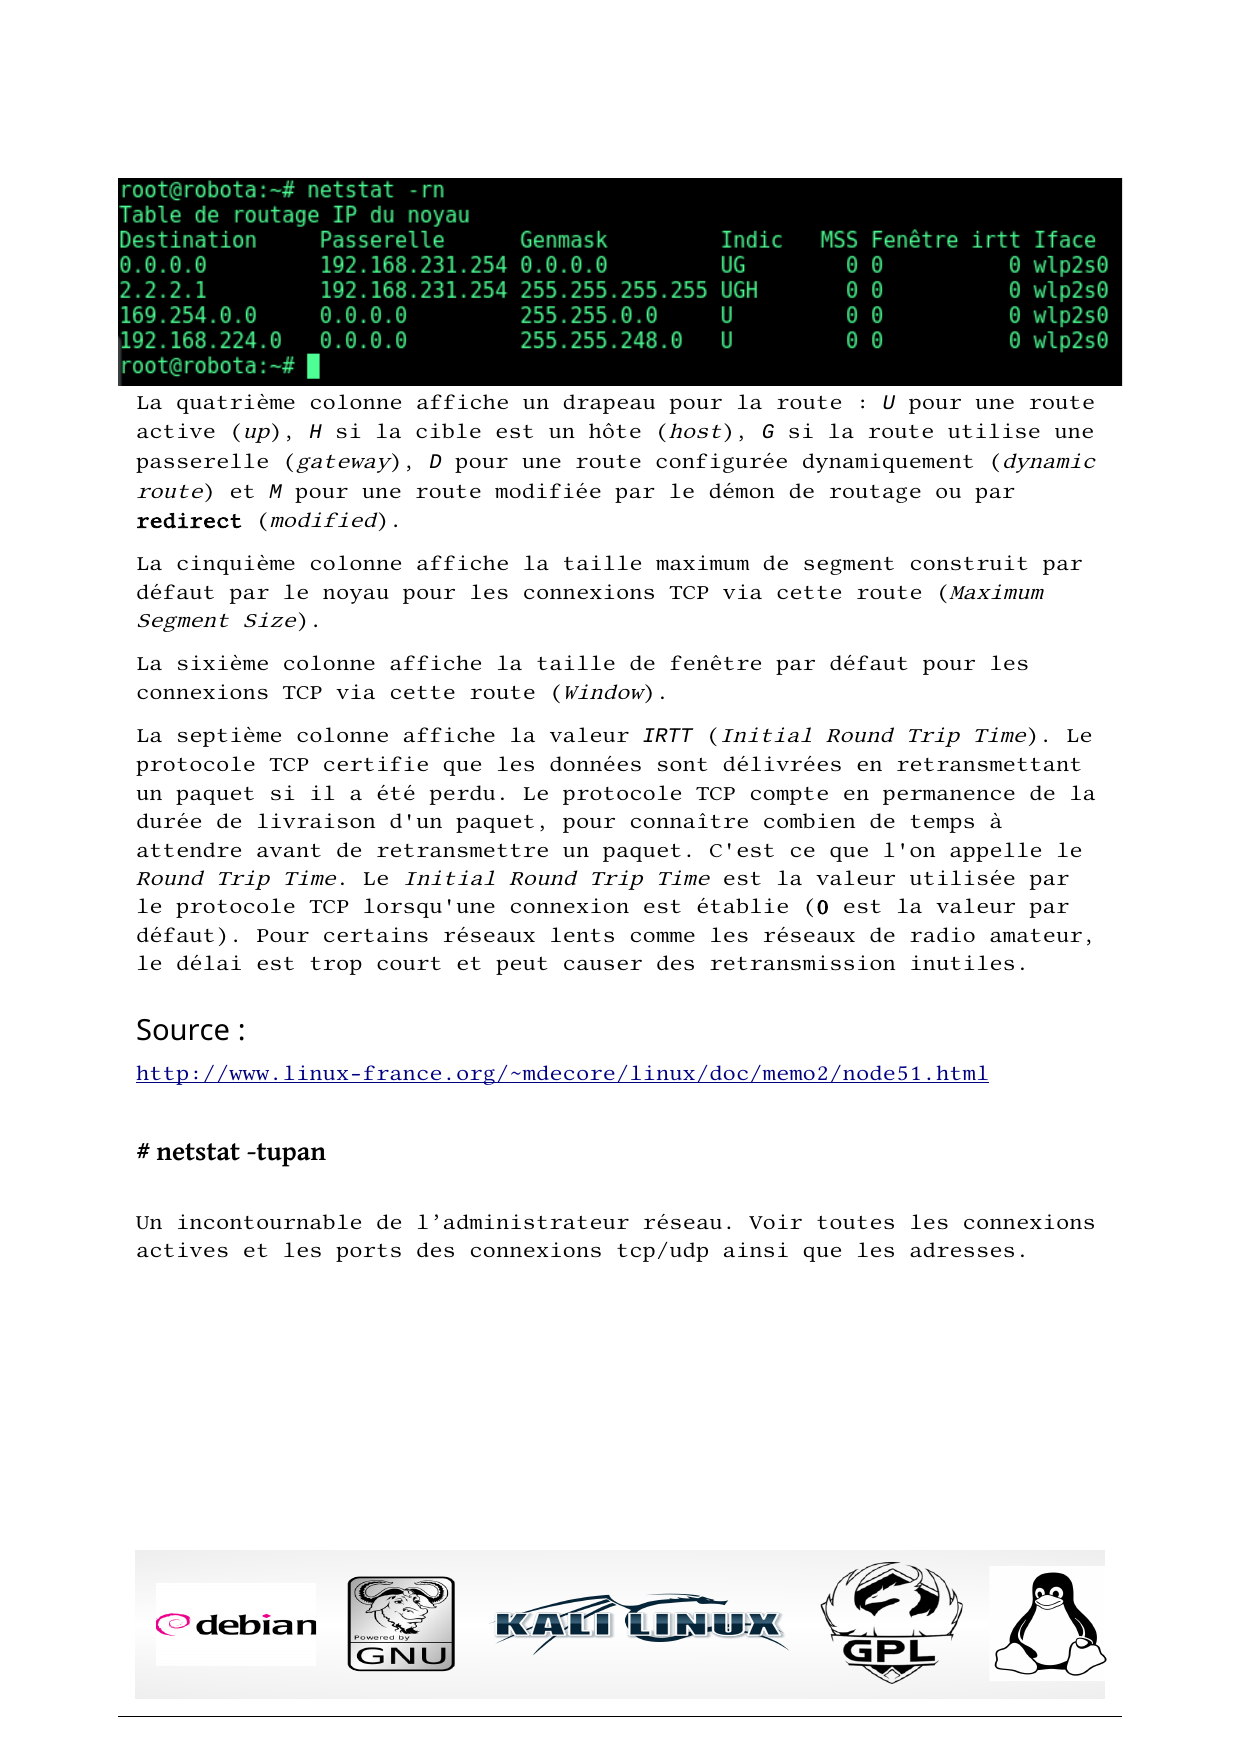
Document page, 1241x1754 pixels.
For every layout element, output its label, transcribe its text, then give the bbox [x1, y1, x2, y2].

picture [341, 1573, 460, 1674]
picture [820, 1562, 963, 1684]
subtitle Source : [136, 1010, 1104, 1049]
text La sixième colonne affiche la taille de fenêtre par défaut pour les connexions TCP via cette route (Window). [136, 652, 1104, 704]
text Un incontournable de l’administrateur réseau. Voir toutes les connexions actives et les ports des connexions tcp/udp ainsi que les adresses. [136, 1211, 1104, 1263]
text La septième colonne affiche la valeur IRTT (Initial Round Trip Time). Le protocole TCP certifie que les données sont délivrées en retransmettant un paquet si il a été perdu. Le protocole TCP compte en permanence de la durée de livraison d'un paquet, pour connaître combien de temps à attendre avant de retransmettre un paquet. C'est ce que l'on appelle le Round Trip Time. Le Initial Round Trip Time est la valeur utilisée par le protocole TCP lorsqu'une connexion est établie (0 est la valeur par défaut). Pour certains réseaux lents comme les réseaux de radio amateur, le délai est trop court et peut causer des retransmission inutiles. [136, 723, 1104, 976]
text La cinquième colonne affiche la taille maximum de segment construit par défaut par le noyau pour les connexions TCP via cette route (Maximum Segment Size). [136, 552, 1104, 633]
text La quatrième colonne affiche un drapeau pour la route : U pour une route active (up), H si la cible est un hôte (host), G si la route utilise une passerelle (gateway), D pour une route configurée dynamiquement (dynamic route) et M pour une route modifiée par le démon de routage ou par redirect (modified). [136, 386, 1104, 533]
picture [118, 178, 1123, 386]
text http://www.linux-france.org/~mdecore/linux/doc/memo2/node51.html [136, 1062, 1104, 1086]
picture [476, 1579, 799, 1670]
picture [156, 1583, 317, 1666]
text # netstat -tupan [136, 1136, 1104, 1168]
picture [989, 1566, 1112, 1681]
